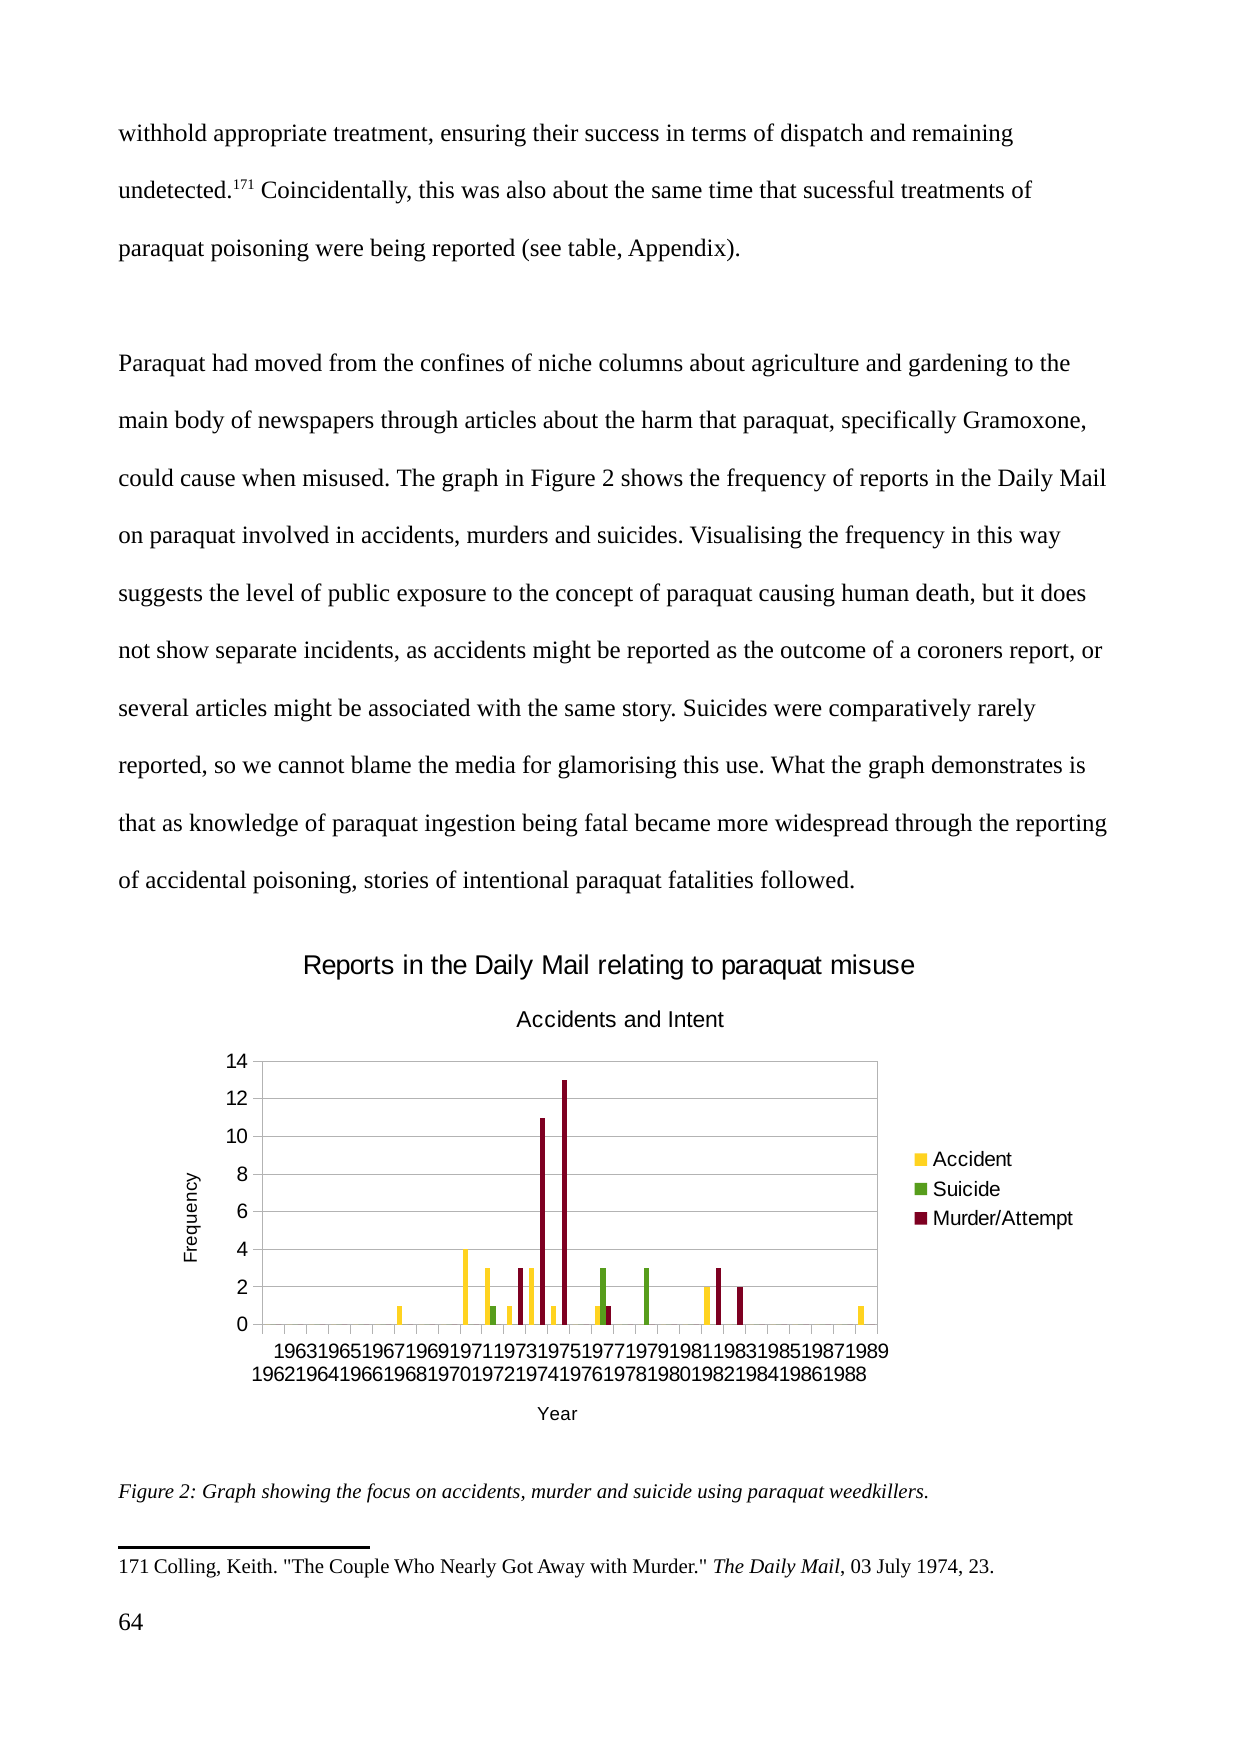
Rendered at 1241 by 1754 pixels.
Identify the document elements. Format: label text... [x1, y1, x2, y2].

text Colling, Keith. "The Couple Who Nearly Got Away with Murder." The Daily Mail, 03 July 1974, 23. [118, 1553, 1122, 1578]
text Figure 2: Graph showing the focus on accidents, murder and suicide using paraquat weedkillers. [118, 923, 1122, 1503]
text withhold appropriate treatment, ensuring their success in terms of dispatch and remaining undetected. Coincidentally, this was also about the same time that sucessful treatments of paraquat poisoning were being reported (see table, Appendix). [118, 118, 1122, 262]
text Paraquat had moved from the confines of niche columns about agriculture and gardening to the main body of newspapers through articles about the harm that paraquat, specifically Gramoxone, could cause when misused. The graph in Figure 2 shows the frequency of reports in the Daily Mail on paraquat involved in accidents, murders and suicides. Visualising the frequency in this way suggests the level of public exposure to the concept of paraquat causing human death, but it does not show separate incidents, as accidents might be reported as the outcome of a coroners report, or several articles might be associated with the same story. Suicides were comparatively rarely reported, so we cannot blame the media for glamorising this use. What the graph demonstrates is that as knowledge of paraquat ingestion being fatal became more widespread through the reporting of accidental poisoning, stories of intentional paraquat fatalities followed. [118, 348, 1122, 894]
